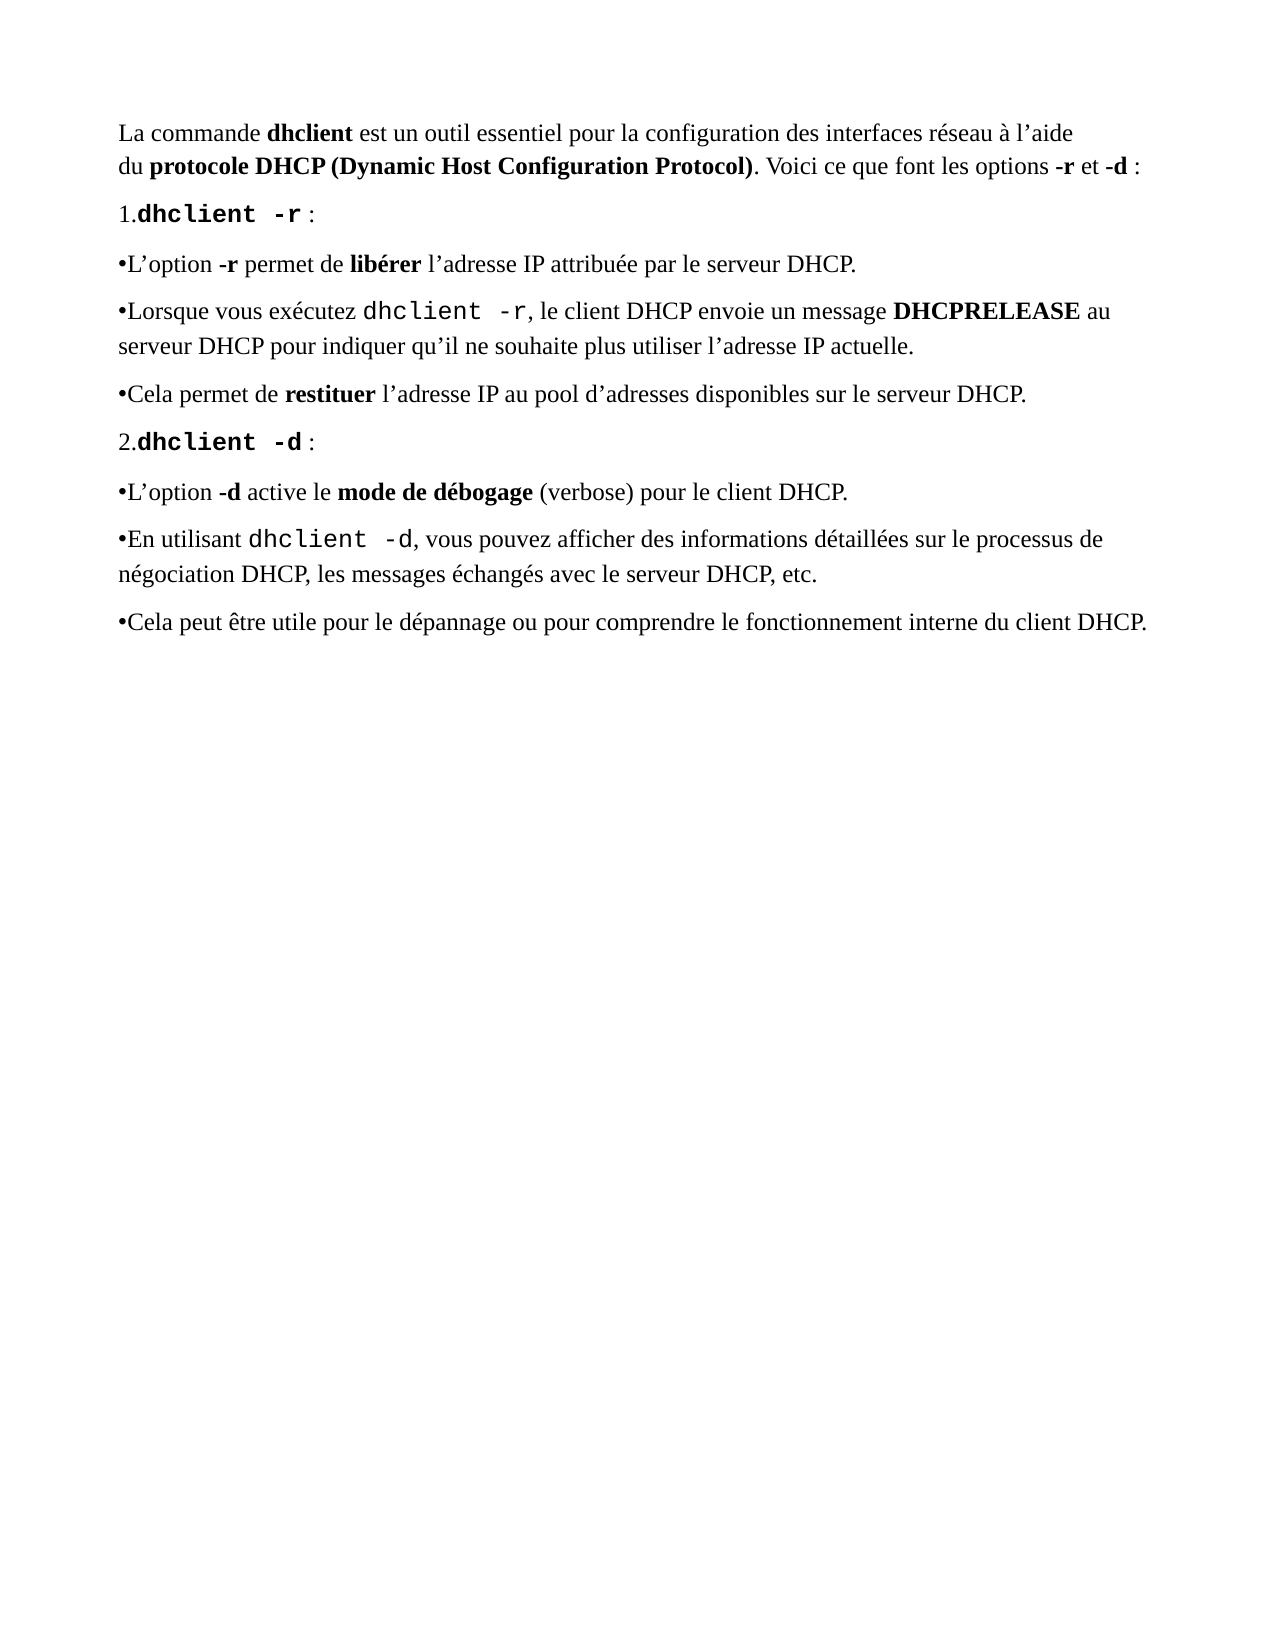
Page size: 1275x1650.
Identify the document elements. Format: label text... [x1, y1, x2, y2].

list L’option -r permet de libérer l’adresse IP attribuée par le serveur DHCP. [118, 249, 1157, 277]
list Cela permet de restituer l’adresse IP au pool d’adresses disponibles sur le serveur DHCP. [118, 379, 1157, 408]
list dhclient -r : [118, 199, 1157, 229]
list En utilisant dhclient -d, vous pouvez afficher des informations détaillées sur le processus de négociation DHCP, les messages échangés avec le serveur DHCP, etc. [118, 524, 1157, 588]
list Cela peut être utile pour le dépannage ou pour comprendre le fonctionnement interne du client DHCP. [118, 607, 1157, 636]
list Lorsque vous exécutez dhclient -r, le client DHCP envoie un message DHCPRELEASE au serveur DHCP pour indiquer qu’il ne souhaite plus utiliser l’adresse IP actuelle. [118, 296, 1157, 360]
text La commande dhclient est un outil essentiel pour la configuration des interfaces réseau à l’aide du protocole DHCP (Dynamic Host Configuration Protocol). Voici ce que font les options -r et -d : [118, 118, 1157, 180]
list dhclient -d : [118, 427, 1157, 457]
list L’option -d active le mode de débogage (verbose) pour le client DHCP. [118, 477, 1157, 505]
